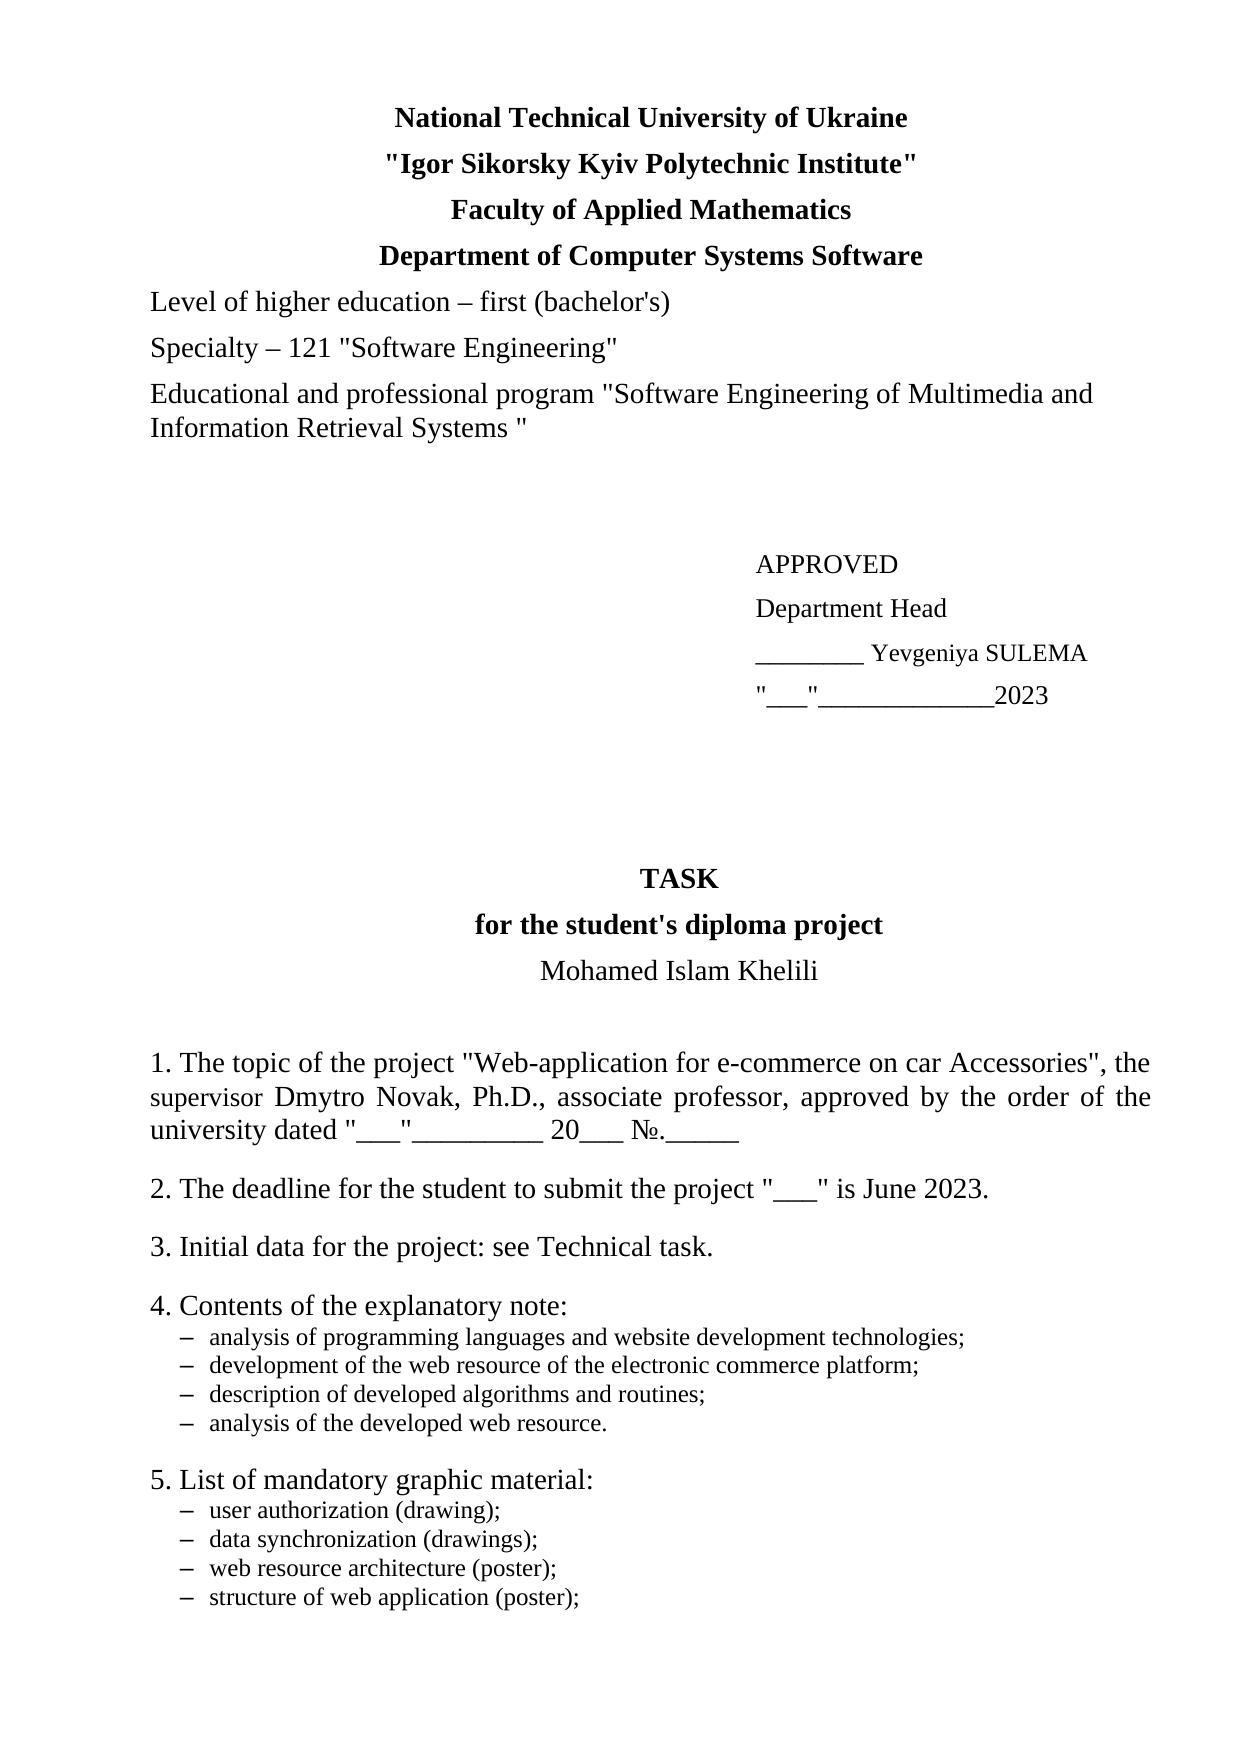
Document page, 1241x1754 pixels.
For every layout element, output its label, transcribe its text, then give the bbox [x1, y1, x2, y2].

list analysis of the developed web resource. [179, 1408, 1152, 1437]
text 2. The deadline for the student to submit the project "___" is June 2023. [150, 1171, 1152, 1204]
text Level of higher education – first (bachelor's) [150, 284, 1152, 318]
text TASK [206, 861, 1152, 894]
text ________ Yevgeniya SULEMA [755, 636, 1152, 667]
list user authorization (drawing); [179, 1495, 1152, 1524]
text Specialty – 121 "Software Engineering" [150, 331, 1152, 364]
list analysis of programming languages and website development technologies; [179, 1321, 1152, 1350]
text 1. The topic of the project "Web-application for e-commerce on car Accessories", the supervisor Dmytro Novak, Ph.D., associate professor, approved by the order of the university dated "___"_________ 20___ №._____ [150, 1045, 1152, 1146]
list description of developed algorithms and routines; [179, 1379, 1152, 1408]
text "___"_____________2023 [755, 679, 1152, 710]
text 5. List of mandatory graphic material: [150, 1462, 1152, 1495]
text Department Head [755, 592, 1152, 623]
text 4. Contents of the explanatory note: [150, 1288, 1152, 1321]
text for the student's diploma project [206, 907, 1152, 941]
list development of the web resource of the electronic commerce platform; [179, 1350, 1152, 1379]
text Department of Computer Systems Software [150, 238, 1152, 272]
text APPROVED [755, 548, 1152, 579]
text 3. Initial data for the project: see Technical task. [150, 1229, 1152, 1263]
text Faculty of Applied Mathematics [150, 192, 1152, 226]
text Educational and professional program "Software Engineering of Multimedia and Information Retrieval Systems " [150, 377, 1152, 444]
list structure of web application (poster); [179, 1582, 1152, 1611]
list web resource architecture (poster); [179, 1553, 1152, 1582]
list data synchronization (drawings); [179, 1524, 1152, 1553]
text Mohamed Islam Khelili [206, 953, 1152, 987]
text National Technical University of Ukraine [150, 100, 1152, 134]
text "Igor Sikorsky Kyiv Polytechnic Institute" [150, 146, 1152, 180]
